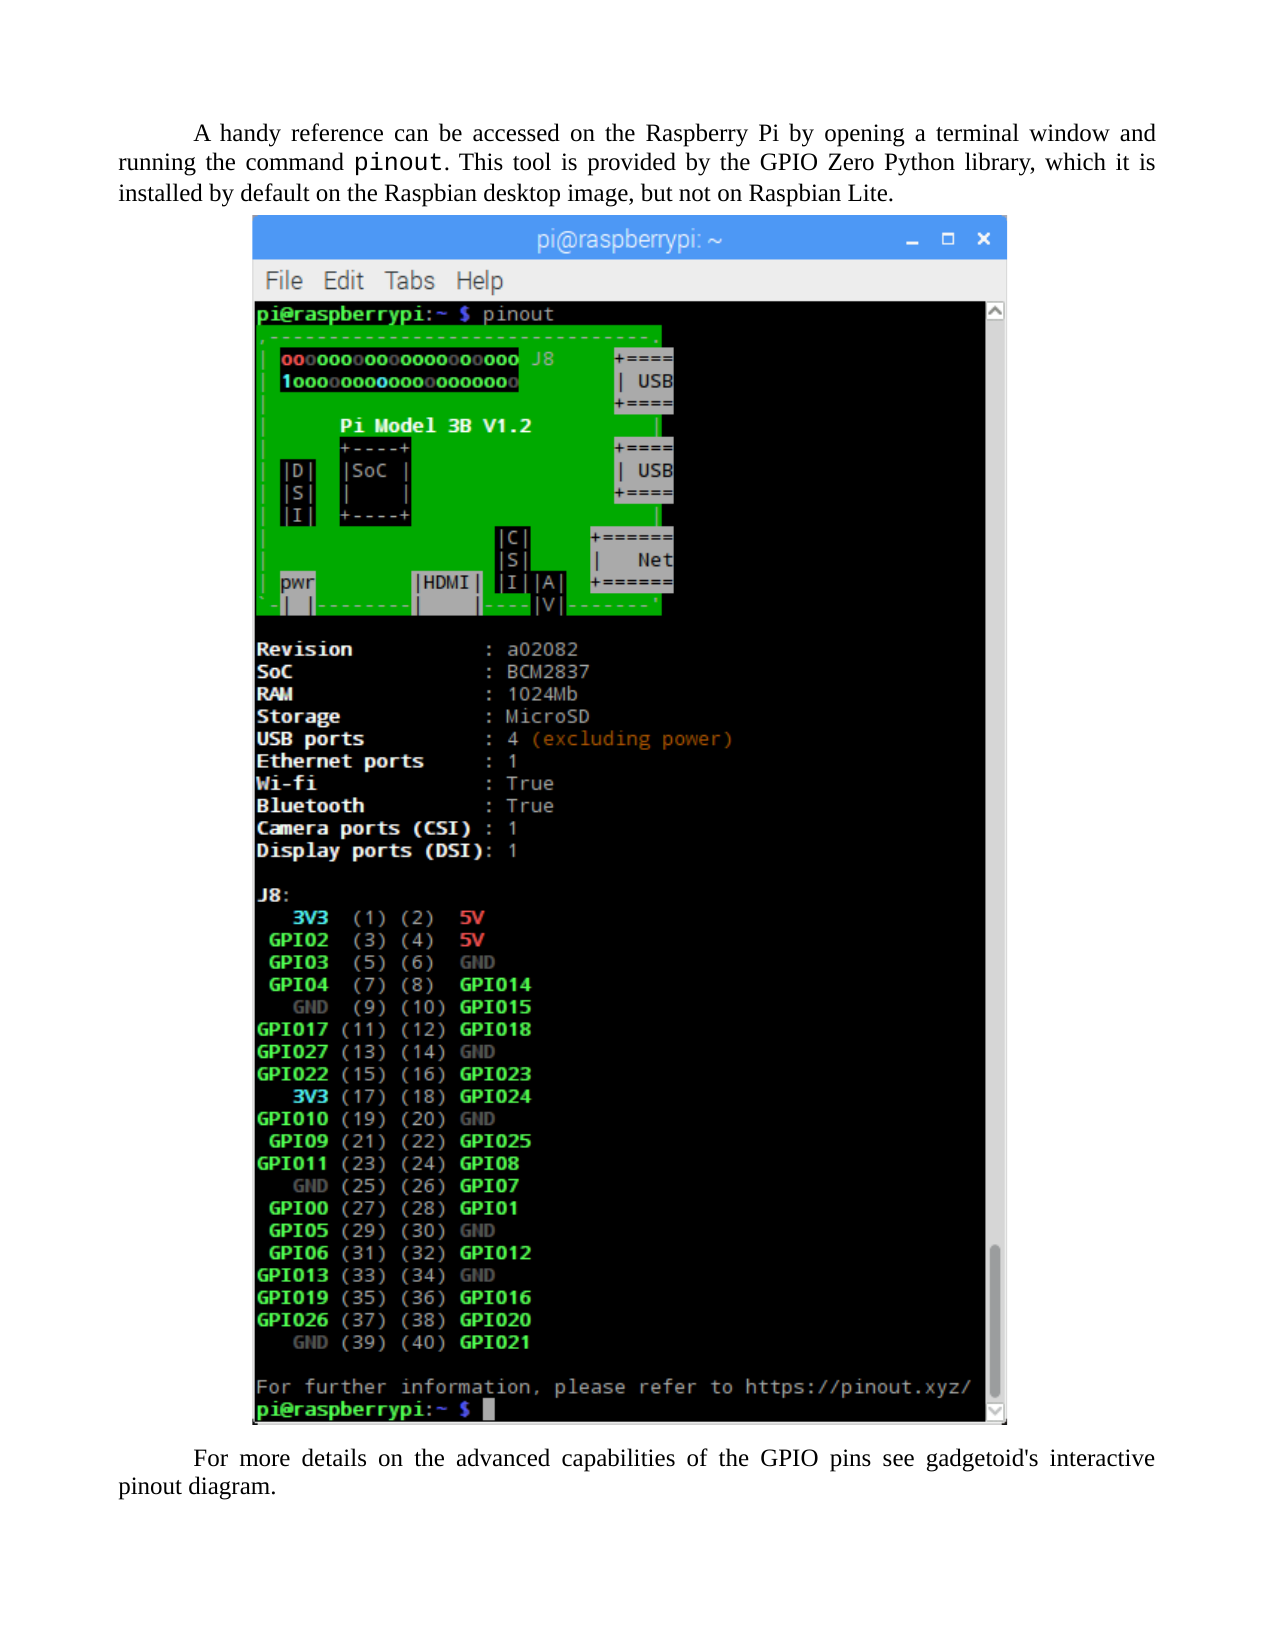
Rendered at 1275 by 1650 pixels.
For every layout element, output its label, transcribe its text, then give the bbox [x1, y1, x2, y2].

text A handy reference can be accessed on the Raspberry Pi by opening a terminal window and running the command pinout. This tool is provided by the GPIO Zero Python library, which it is installed by default on the Raspbian desktop image, but not on Raspbian Lite. [118, 118, 1157, 206]
picture [252, 215, 1008, 1425]
text For more details on the advanced capabilities of the GPIO pins see gadgetoid's interactive pinout diagram. [118, 1443, 1157, 1500]
